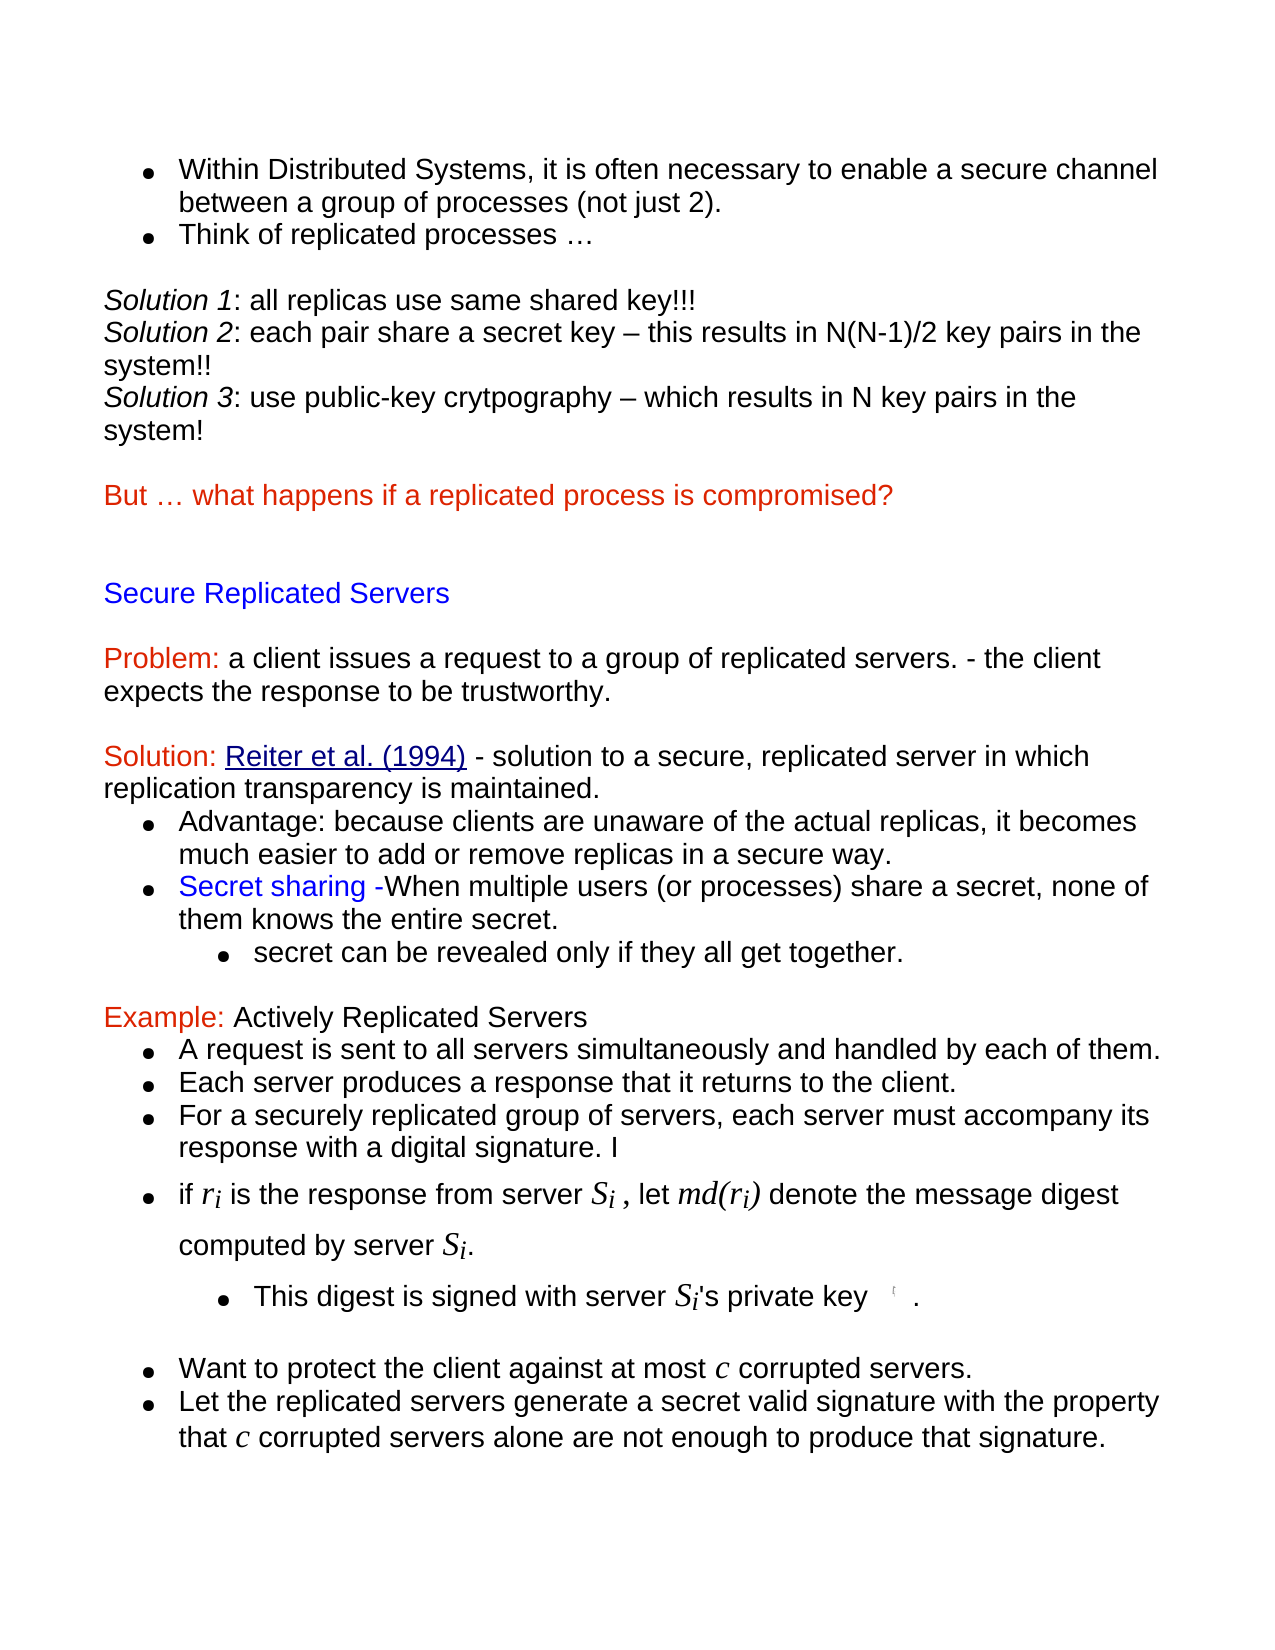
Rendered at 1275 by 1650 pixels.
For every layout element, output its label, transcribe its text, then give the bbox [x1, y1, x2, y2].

list Want to protect the client against at most c corrupted servers. [141, 1348, 1172, 1385]
picture [892, 1285, 896, 1297]
list Within Distributed Systems, it is often necessary to enable a secure channel between a group of processes (not just 2). [141, 153, 1172, 218]
list For a securely replicated group of servers, each server must accompany its response with a digital signature. I [141, 1098, 1172, 1164]
text Solution 1: all replicas use same shared key!!! [103, 283, 1172, 316]
text Solution: Reiter et al. (1994) - solution to a secure, replicated server in which replication transparency is maintained. [103, 740, 1172, 805]
list A request is sent to all servers simultaneously and handled by each of them. [141, 1033, 1172, 1066]
text Secure Replicated Servers [103, 577, 1172, 609]
list if ri is the response from server Si , let md(ri) denote the message digest computed by server Si. [141, 1164, 1172, 1265]
text Problem: a client issues a request to a group of replicated servers. - the client expects the response to be trustworthy. [103, 642, 1172, 707]
list Let the replicated servers generate a secret valid signature with the property that c corrupted servers alone are not enough to produce that signature. [141, 1385, 1172, 1455]
text Solution 2: each pair share a secret key – this results in N(N-1)/2 key pairs in the system!! [103, 316, 1172, 381]
list secret can be revealed only if they all get together. [216, 936, 1172, 968]
list Advantage: because clients are unaware of the actual replicas, it becomes much easier to add or remove replicas in a secure way. [141, 805, 1172, 870]
list This digest is signed with server Si's private key . [216, 1265, 1172, 1316]
text Solution 3: use public-key crytpography – which results in N key pairs in the system! [103, 381, 1172, 446]
list Each server produces a response that it returns to the client. [141, 1066, 1172, 1098]
list Secret sharing -When multiple users (or processes) share a secret, none of them knows the entire secret. [141, 870, 1172, 936]
list Think of replicated processes … [141, 218, 1172, 251]
text But … what happens if a replicated process is compromised? [103, 479, 1172, 512]
text Example: Actively Replicated Servers [103, 1001, 1172, 1033]
